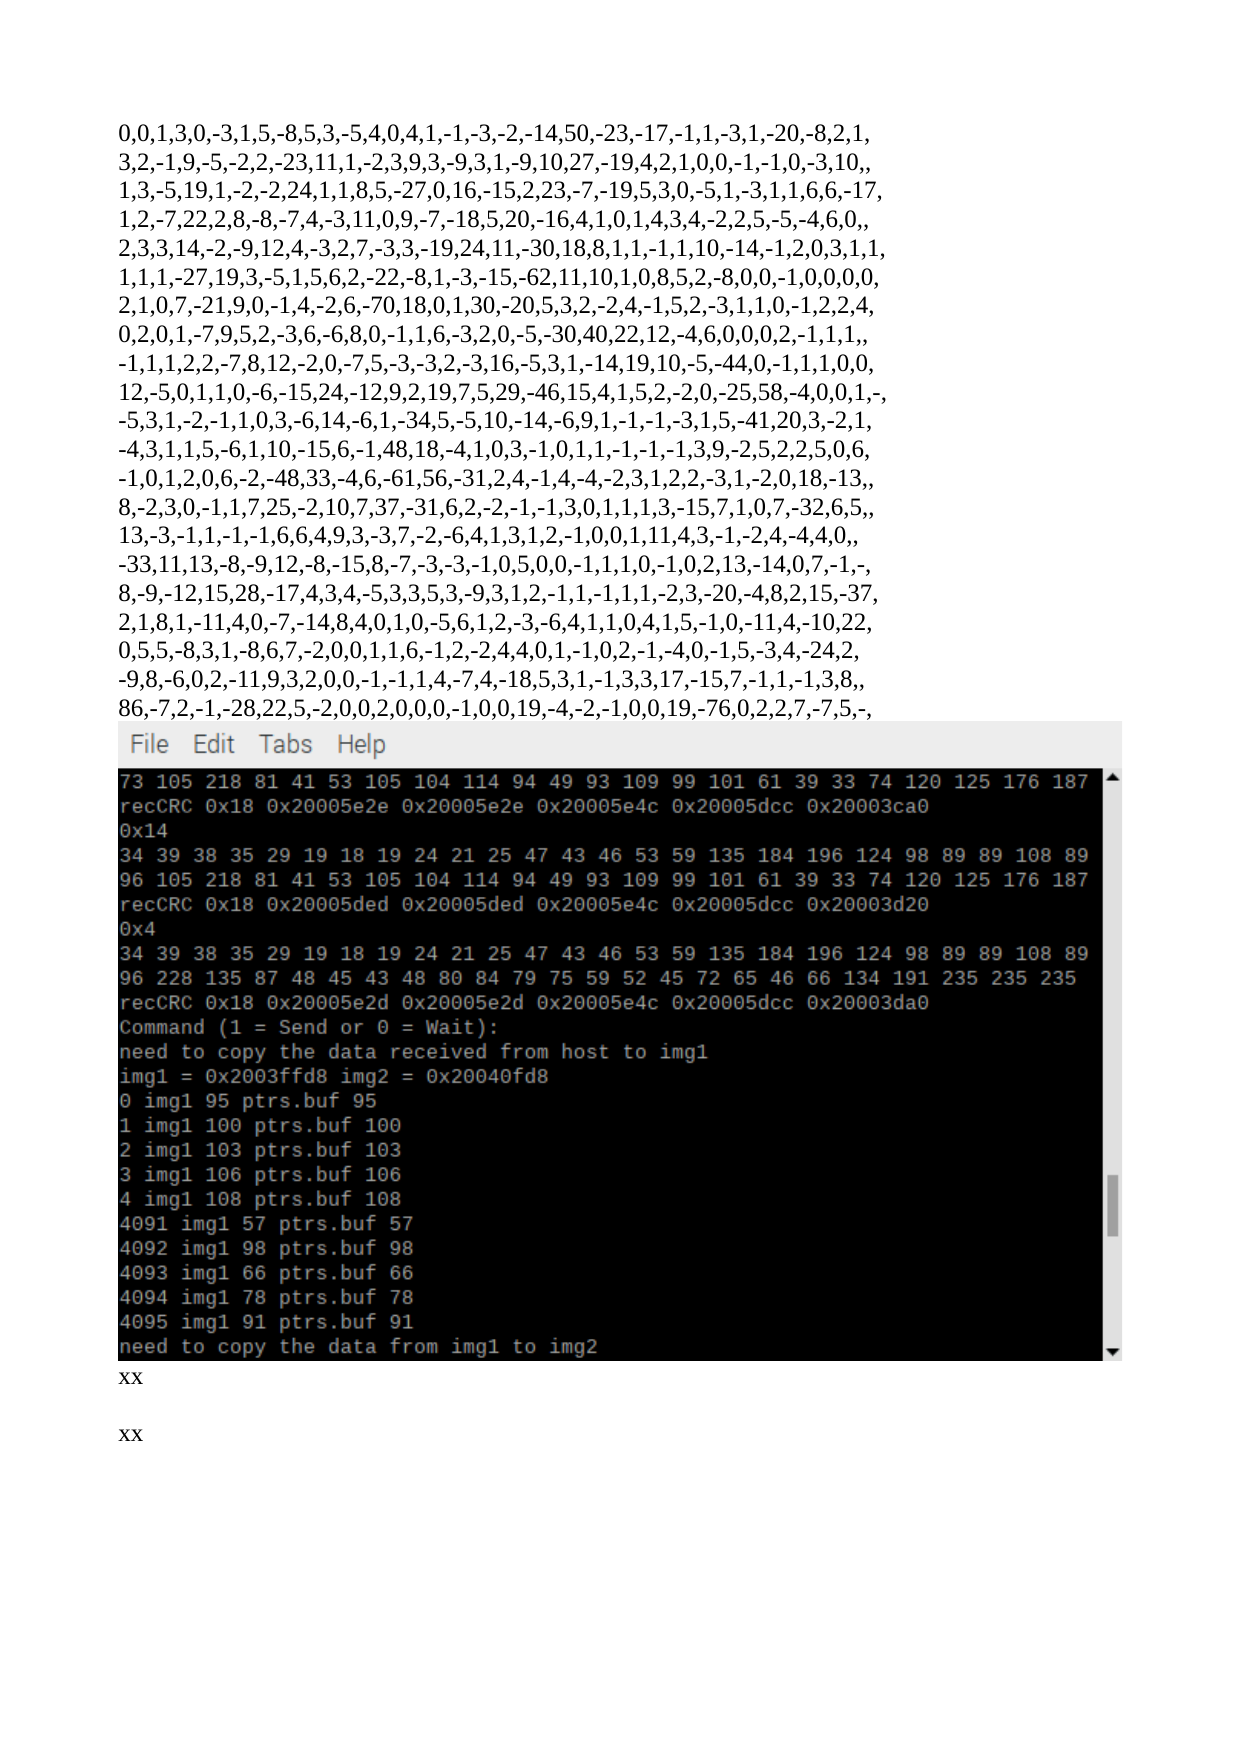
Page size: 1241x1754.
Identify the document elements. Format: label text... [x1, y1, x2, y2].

text -33,11,13,-8,-9,12,-8,-15,8,-7,-3,-3,-1,0,5,0,0,-1,1,1,0,-1,0,2,13,-14,0,7,-1,-, [118, 549, 1122, 578]
text 2,3,3,14,-2,-9,12,4,-3,2,7,-3,3,-19,24,11,-30,18,8,1,1,-1,1,10,-14,-1,2,0,3,1,1, [118, 233, 1122, 262]
text -9,8,-6,0,2,-11,9,3,2,0,0,-1,-1,1,4,-7,4,-18,5,3,1,-1,3,3,17,-15,7,-1,1,-1,3,8,, [118, 664, 1122, 693]
text 0,5,5,-8,3,1,-8,6,7,-2,0,0,1,1,6,-1,2,-2,4,4,0,1,-1,0,2,-1,-4,0,-1,5,-3,4,-24,2, [118, 636, 1122, 664]
text 13,-3,-1,1,-1,-1,6,6,4,9,3,-3,7,-2,-6,4,1,3,1,2,-1,0,0,1,11,4,3,-1,-2,4,-4,4,0,, [118, 521, 1122, 549]
text 1,2,-7,22,2,8,-8,-7,4,-3,11,0,9,-7,-18,5,20,-16,4,1,0,1,4,3,4,-2,2,5,-5,-4,6,0,, [118, 204, 1122, 233]
text xx [118, 1361, 1122, 1390]
text 2,1,8,1,-11,4,0,-7,-14,8,4,0,1,0,-5,6,1,2,-3,-6,4,1,1,0,4,1,5,-1,0,-11,4,-10,22, [118, 607, 1122, 636]
text -1,1,1,2,2,-7,8,12,-2,0,-7,5,-3,-3,2,-3,16,-5,3,1,-14,19,10,-5,-44,0,-1,1,1,0,0, [118, 348, 1122, 377]
text 1,1,1,-27,19,3,-5,1,5,6,2,-22,-8,1,-3,-15,-62,11,10,1,0,8,5,2,-8,0,0,-1,0,0,0,0, [118, 262, 1122, 291]
text -1,0,1,2,0,6,-2,-48,33,-4,6,-61,56,-31,2,4,-1,4,-4,-2,3,1,2,2,-3,1,-2,0,18,-13,, [118, 463, 1122, 492]
text 8,-9,-12,15,28,-17,4,3,4,-5,3,3,5,3,-9,3,1,2,-1,1,-1,1,1,-2,3,-20,-4,8,2,15,-37, [118, 578, 1122, 607]
text 3,2,-1,9,-5,-2,2,-23,11,1,-2,3,9,3,-9,3,1,-9,10,27,-19,4,2,1,0,0,-1,-1,0,-3,10,, [118, 147, 1122, 176]
text -5,3,1,-2,-1,1,0,3,-6,14,-6,1,-34,5,-5,10,-14,-6,9,1,-1,-1,-3,1,5,-41,20,3,-2,1, [118, 406, 1122, 434]
text 86,-7,2,-1,-28,22,5,-2,0,0,2,0,0,0,-1,0,0,19,-4,-2,-1,0,0,19,-76,0,2,2,7,-7,5,-, [118, 693, 1122, 721]
text 12,-5,0,1,1,0,-6,-15,24,-12,9,2,19,7,5,29,-46,15,4,1,5,2,-2,0,-25,58,-4,0,0,1,-, [118, 377, 1122, 406]
text 1,3,-5,19,1,-2,-2,24,1,1,8,5,-27,0,16,-15,2,23,-7,-19,5,3,0,-5,1,-3,1,1,6,6,-17, [118, 176, 1122, 204]
text 2,1,0,7,-21,9,0,-1,4,-2,6,-70,18,0,1,30,-20,5,3,2,-2,4,-1,5,2,-3,1,1,0,-1,2,2,4, [118, 291, 1122, 319]
text 0,2,0,1,-7,9,5,2,-3,6,-6,8,0,-1,1,6,-3,2,0,-5,-30,40,22,12,-4,6,0,0,0,2,-1,1,1,, [118, 319, 1122, 348]
text -4,3,1,1,5,-6,1,10,-15,6,-1,48,18,-4,1,0,3,-1,0,1,1,-1,-1,-1,3,9,-2,5,2,2,5,0,6, [118, 434, 1122, 463]
text 8,-2,3,0,-1,1,7,25,-2,10,7,37,-31,6,2,-2,-1,-1,3,0,1,1,1,3,-15,7,1,0,7,-32,6,5,, [118, 492, 1122, 521]
text xx [118, 1418, 1122, 1447]
text 0,0,1,3,0,-3,1,5,-8,5,3,-5,4,0,4,1,-1,-3,-2,-14,50,-23,-17,-1,1,-3,1,-20,-8,2,1, [118, 118, 1122, 147]
picture [118, 721, 1123, 1361]
